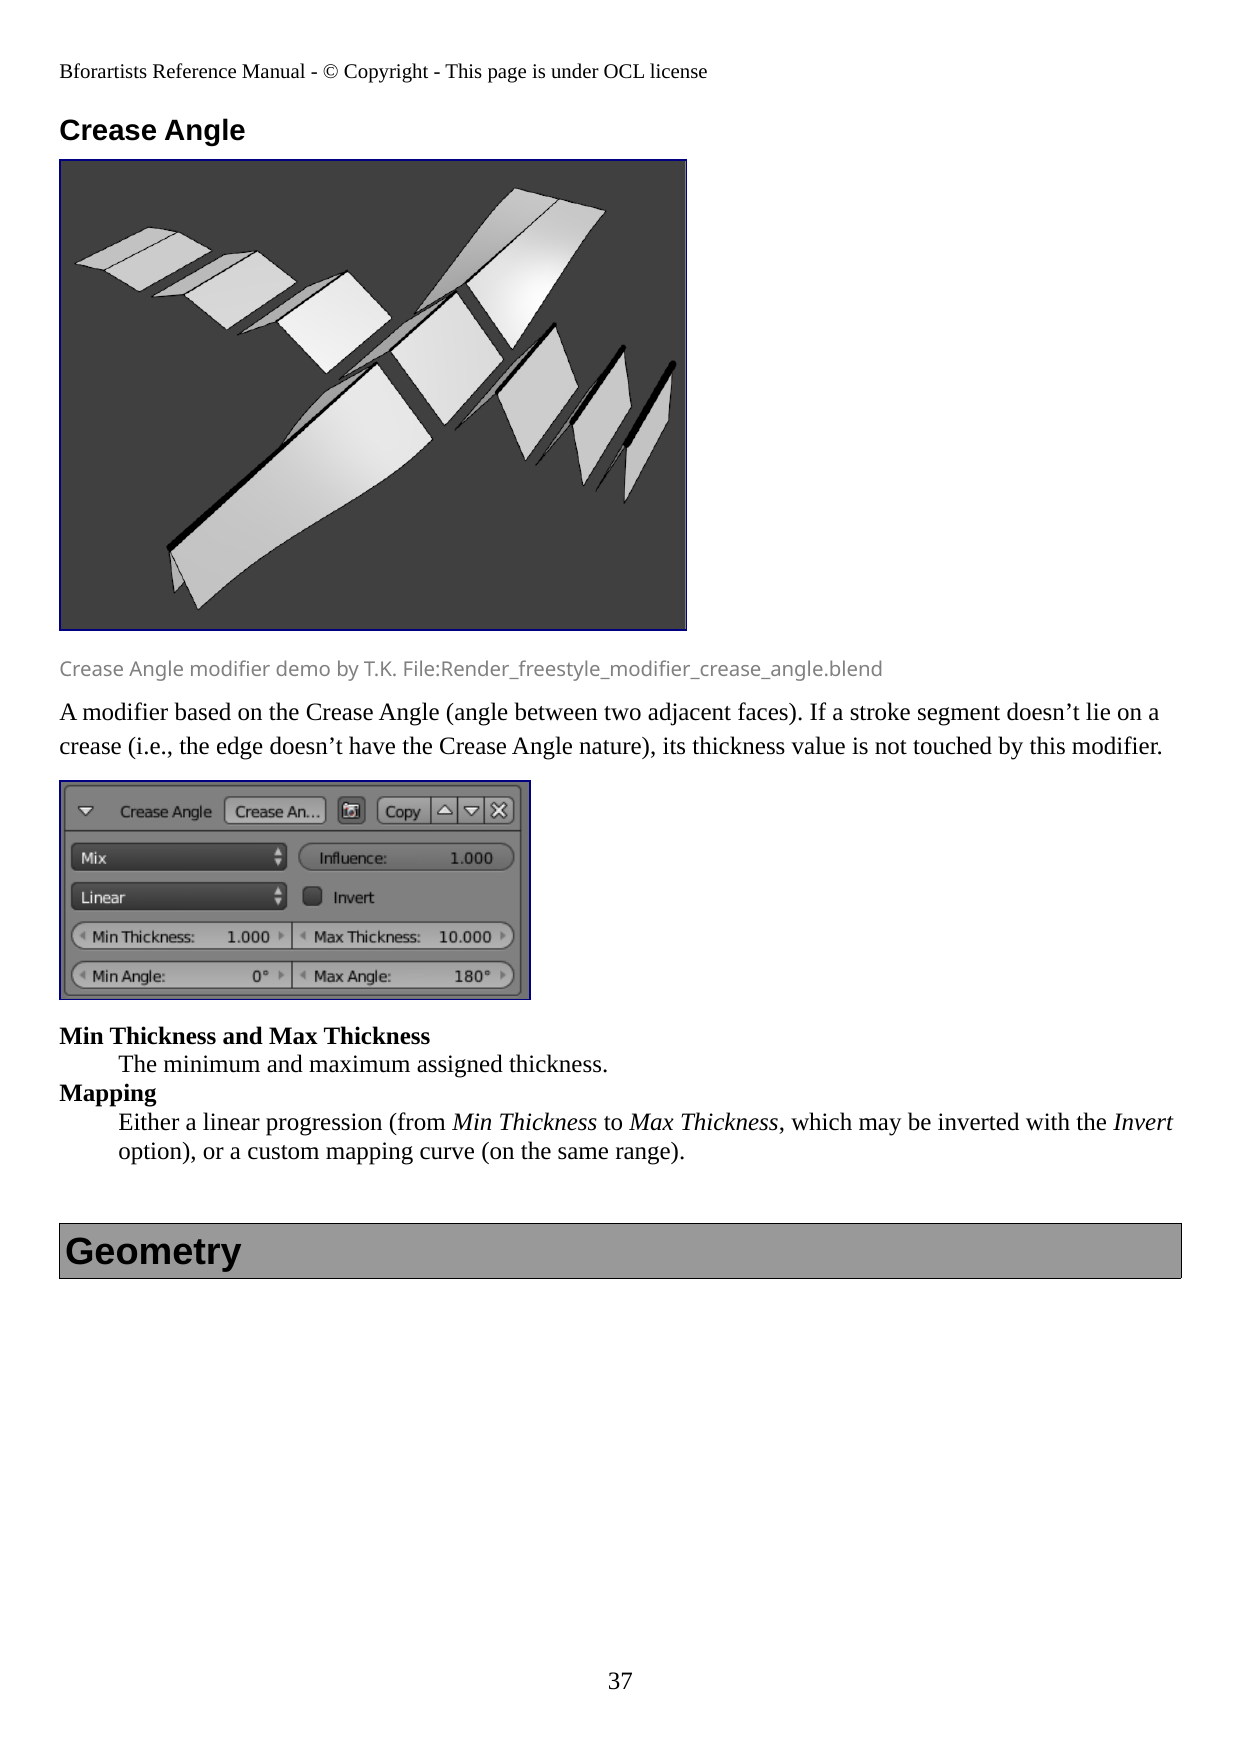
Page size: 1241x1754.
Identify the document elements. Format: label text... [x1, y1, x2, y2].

table_header Geometry [60, 1224, 1181, 1278]
picture [61, 161, 686, 629]
subtitle Mapping [59, 1078, 1181, 1107]
list Either a linear progression (from Min Thickness to Max Thickness, which may be inverted with the Invert option), or a custom mapping curve (on the same range). [118, 1107, 1181, 1164]
text A modifier based on the Crease Angle (angle between two adjacent faces). If a stroke segment doesn’t lie on a crease (i.e., the edge doesn’t have the Crease Angle nature), its thickness value is not touched by this modifier. [59, 697, 1181, 760]
text Crease Angle modifier demo by T.K. File:Render_freestyle_modifier_crease_angle.blend [59, 651, 1181, 682]
picture [61, 782, 529, 999]
subtitle Min Thickness and Max Thickness [59, 1021, 1181, 1049]
list The minimum and maximum assigned thickness. [118, 1049, 1181, 1078]
subtitle Crease Angle [59, 113, 1181, 146]
